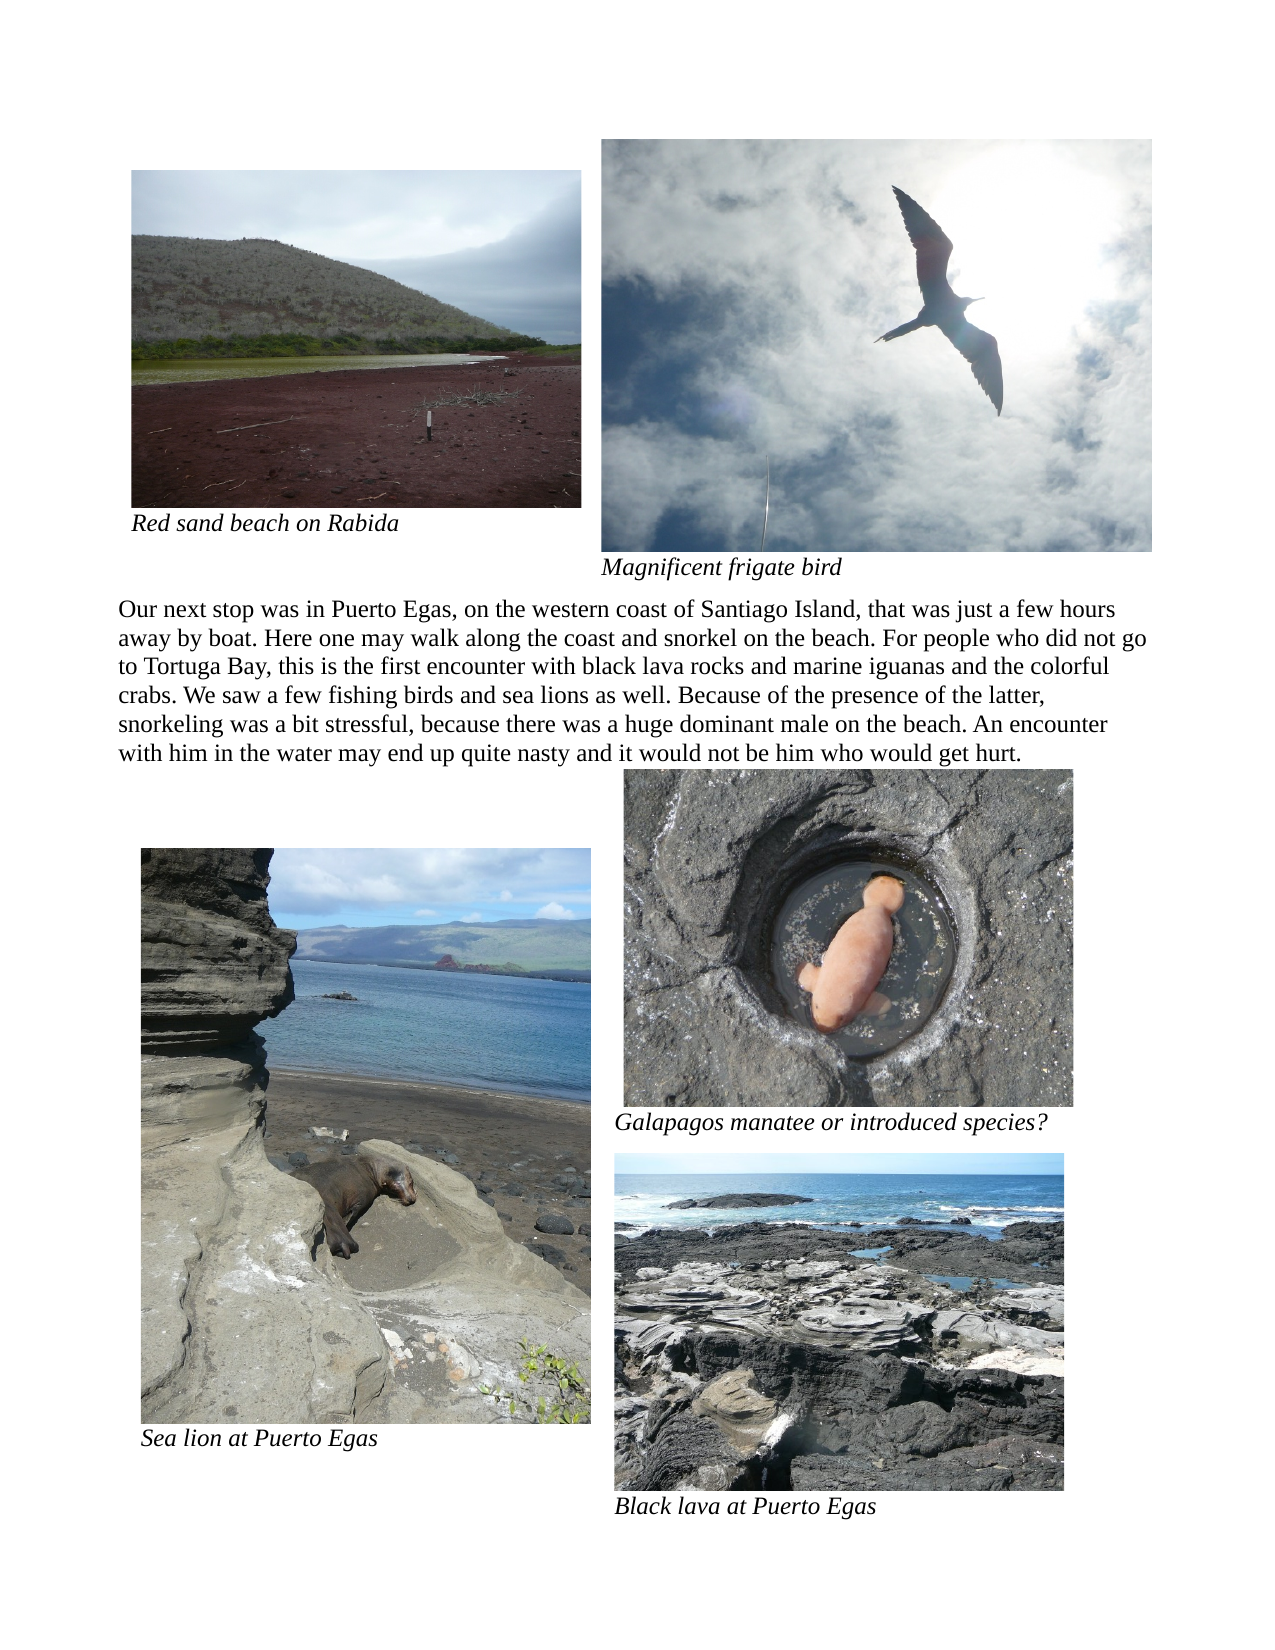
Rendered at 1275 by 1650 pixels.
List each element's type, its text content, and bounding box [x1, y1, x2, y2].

picture [614, 1153, 1065, 1491]
text Our next stop was in Puerto Egas, on the western coast of Santiago Island, that was just a few hours away by boat. Here one may walk along the coast and snorkel on the beach. For people who did not go to Tortuga Bay, this is the first encounter with black lava rocks and marine iguanas and the colorful crabs. We saw a few fishing birds and sea lions as well. Because of the presence of the latter, snorkeling was a bit stressful, because there was a huge dominant male on the beach. An encounter with him in the water may end up quite nasty and it would not be him who would get hurt. [118, 594, 1157, 766]
picture [140, 848, 591, 1424]
text Black lava at Puerto Egas [614, 1491, 1064, 1519]
picture [131, 170, 582, 508]
text Galapagos manatee or introduced species? [614, 828, 1064, 1135]
text Red sand beach on Rabida [131, 508, 581, 536]
picture [601, 139, 1152, 552]
text Magnificent frigate bird [601, 552, 1152, 581]
picture [623, 769, 1074, 1107]
text Sea lion at Puerto Egas [141, 1424, 591, 1452]
